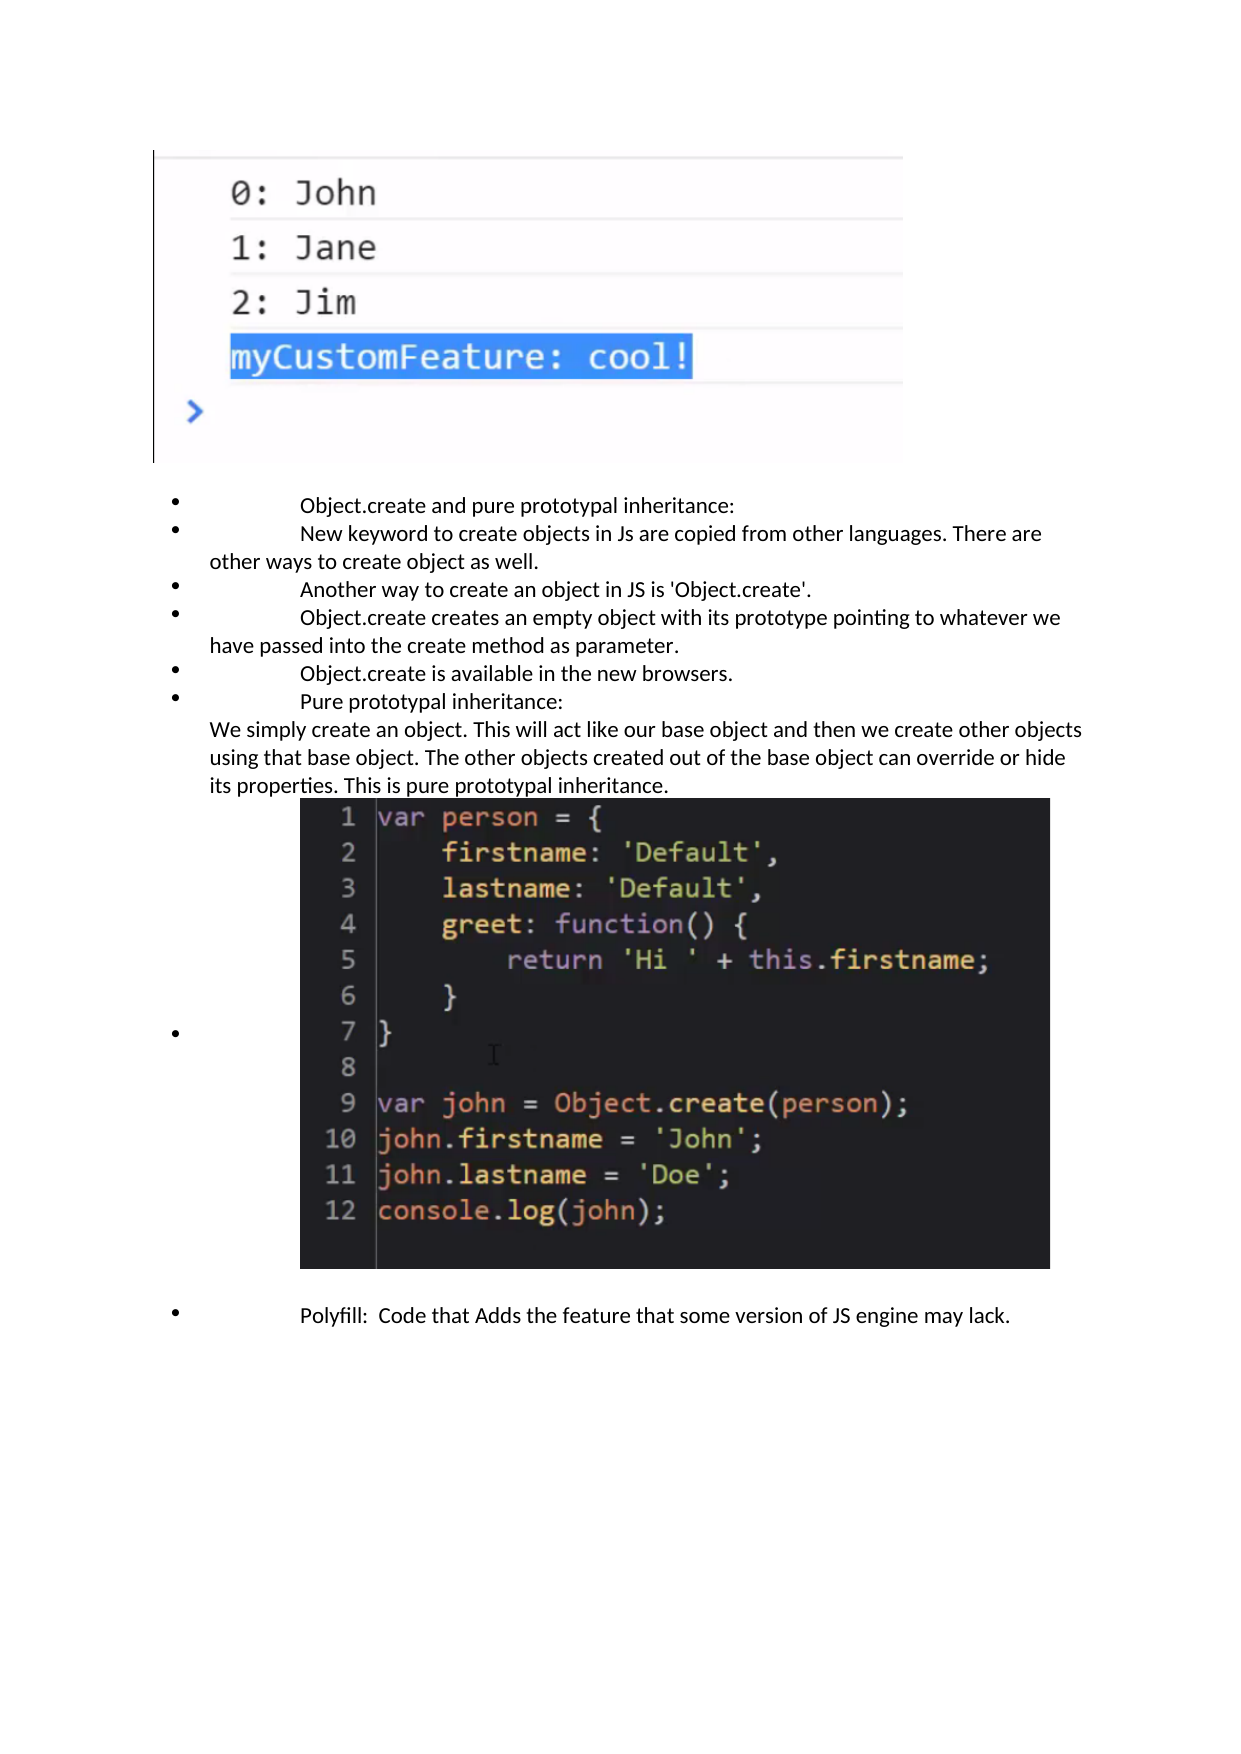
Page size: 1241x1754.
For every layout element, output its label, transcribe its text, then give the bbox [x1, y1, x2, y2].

list New keyword to create objects in Js are copied from other languages. There are other ways to create object as well. [172, 519, 1090, 575]
list Object.create creates an empty object with its prototype pointing to whatever we have passed into the create method as parameter. [172, 603, 1090, 659]
list Polyfill: Code that Adds the feature that some version of JS engine may lack. [172, 1301, 1090, 1329]
list Pure prototypal inheritance: [172, 687, 1090, 715]
picture [300, 798, 1050, 1269]
picture [153, 150, 903, 463]
text We simply create an object. This will act like our base object and then we create other objects using that base object. The other objects created out of the base object can override or hide its properties. This is pure prototypal inheritance. [209, 715, 1090, 799]
list Another way to create an object in JS is 'Object.create'. [172, 575, 1090, 603]
list Object.create and pure prototypal inheritance: [172, 491, 1090, 519]
list Object.create is available in the new browsers. [172, 659, 1090, 687]
